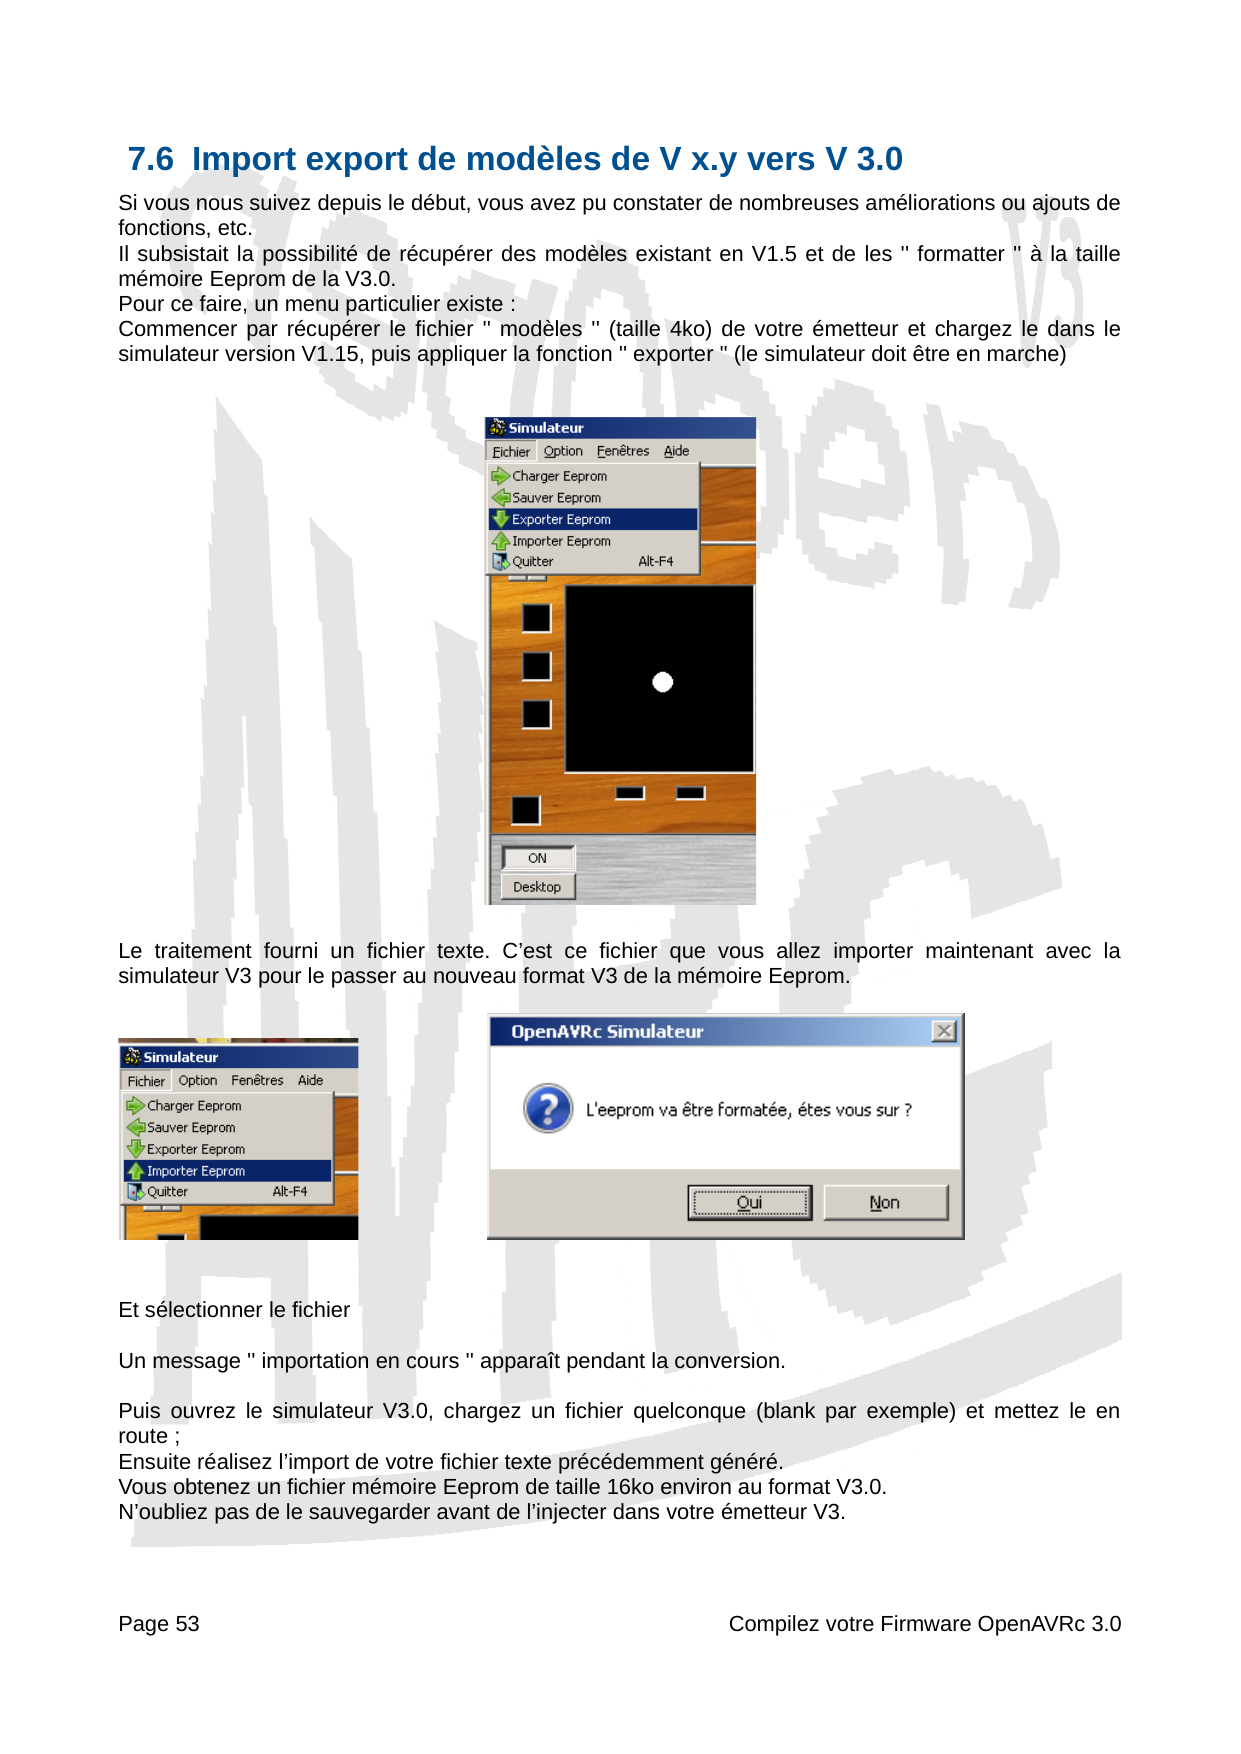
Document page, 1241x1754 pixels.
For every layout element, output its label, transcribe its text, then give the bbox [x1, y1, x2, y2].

text Vous obtenez un fichier mémoire Eeprom de taille 16ko environ au format V3.0. [118, 1474, 1122, 1499]
text Pour ce faire, un menu particulier existe : [118, 291, 1122, 316]
text Il subsistait la possibilité de récupérer des modèles existant en V1.5 et de les '' formatter '' à la taille mémoire Eeprom de la V3.0. [118, 241, 1122, 291]
subtitle Import export de modèles de V x.y vers V 3.0 [118, 139, 1122, 178]
text Ensuite réalisez l’import de votre fichier texte précédemment généré. [118, 1449, 1122, 1474]
text Si vous nous suivez depuis le début, vous avez pu constater de nombreuses améliorations ou ajouts de fonctions, etc. [118, 190, 1122, 241]
text Le traitement fourni un fichier texte. C’est ce fichier que vous allez importer maintenant avec la simulateur V3 pour le passer au nouveau format V3 de la mémoire Eeprom. [118, 938, 1122, 988]
text Puis ouvrez le simulateur V3.0, chargez un fichier quelconque (blank par exemple) et mettez le en route ; [118, 1398, 1122, 1449]
text N’oubliez pas de le sauvegarder avant de l’injecter dans votre émetteur V3. [118, 1499, 1122, 1524]
text Et sélectionner le fichier [118, 1297, 1122, 1323]
text Un message '' importation en cours '' apparaît pendant la conversion. [118, 1348, 1122, 1373]
picture [487, 1013, 965, 1240]
text Commencer par récupérer le fichier '' modèles '' (taille 4ko) de votre émetteur et chargez le dans le simulateur version V1.15, puis appliquer la fonction '' exporter '' (le simulateur doit être en marche) [118, 316, 1122, 367]
